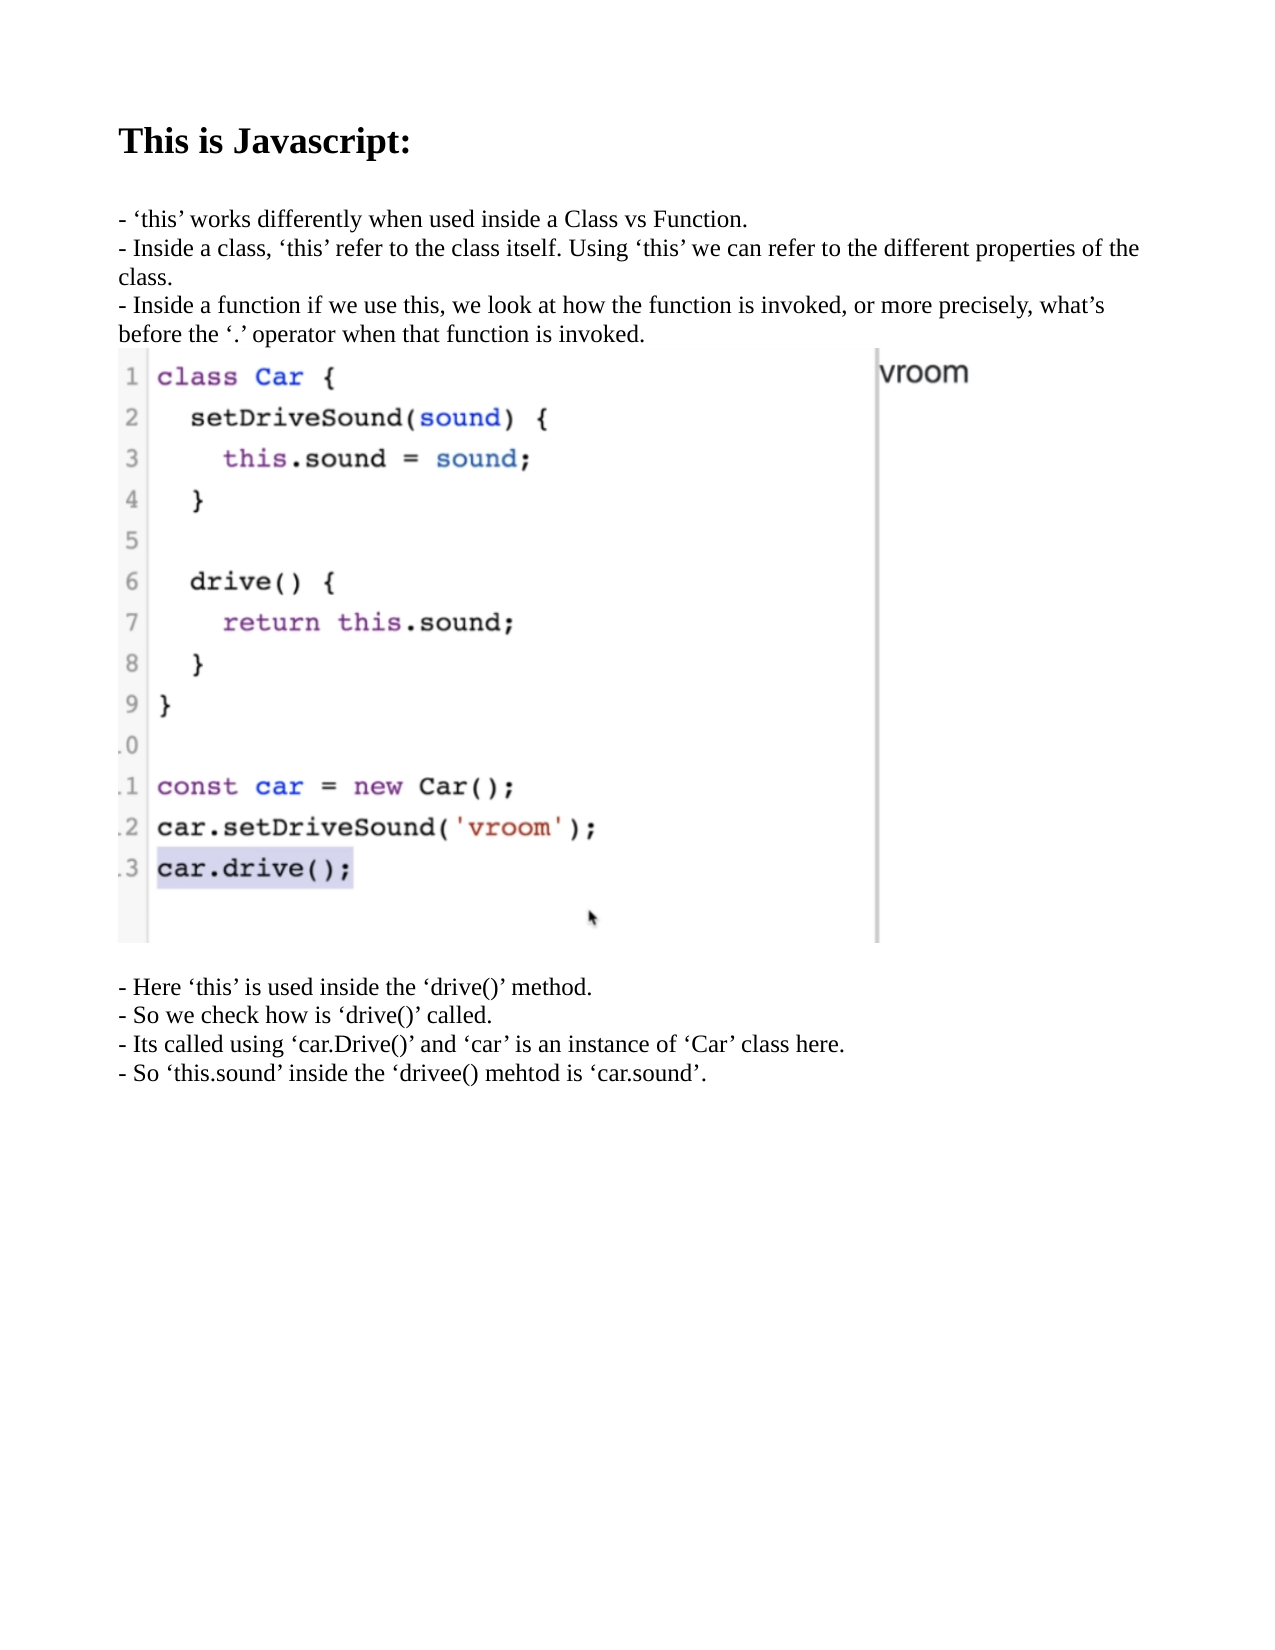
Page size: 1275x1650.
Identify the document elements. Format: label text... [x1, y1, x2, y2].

text - Inside a class, ‘this’ refer to the class itself. Using ‘this’ we can refer to the different properties of the class. [118, 233, 1157, 291]
picture [118, 348, 1157, 943]
text - ‘this’ works differently when used inside a Class vs Function. [118, 204, 1157, 233]
text - Here ‘this’ is used inside the ‘drive()’ method. [118, 972, 1157, 1000]
text - So we check how is ‘drive()’ called. [118, 1000, 1157, 1029]
text - Its called using ‘car.Drive()’ and ‘car’ is an instance of ‘Car’ class here. [118, 1029, 1157, 1058]
text This is Javascript: [118, 118, 1157, 161]
text - So ‘this.sound’ inside the ‘drivee() mehtod is ‘car.sound’. [118, 1058, 1157, 1087]
text - Inside a function if we use this, we look at how the function is invoked, or more precisely, what’s before the ‘.’ operator when that function is invoked. [118, 291, 1157, 348]
